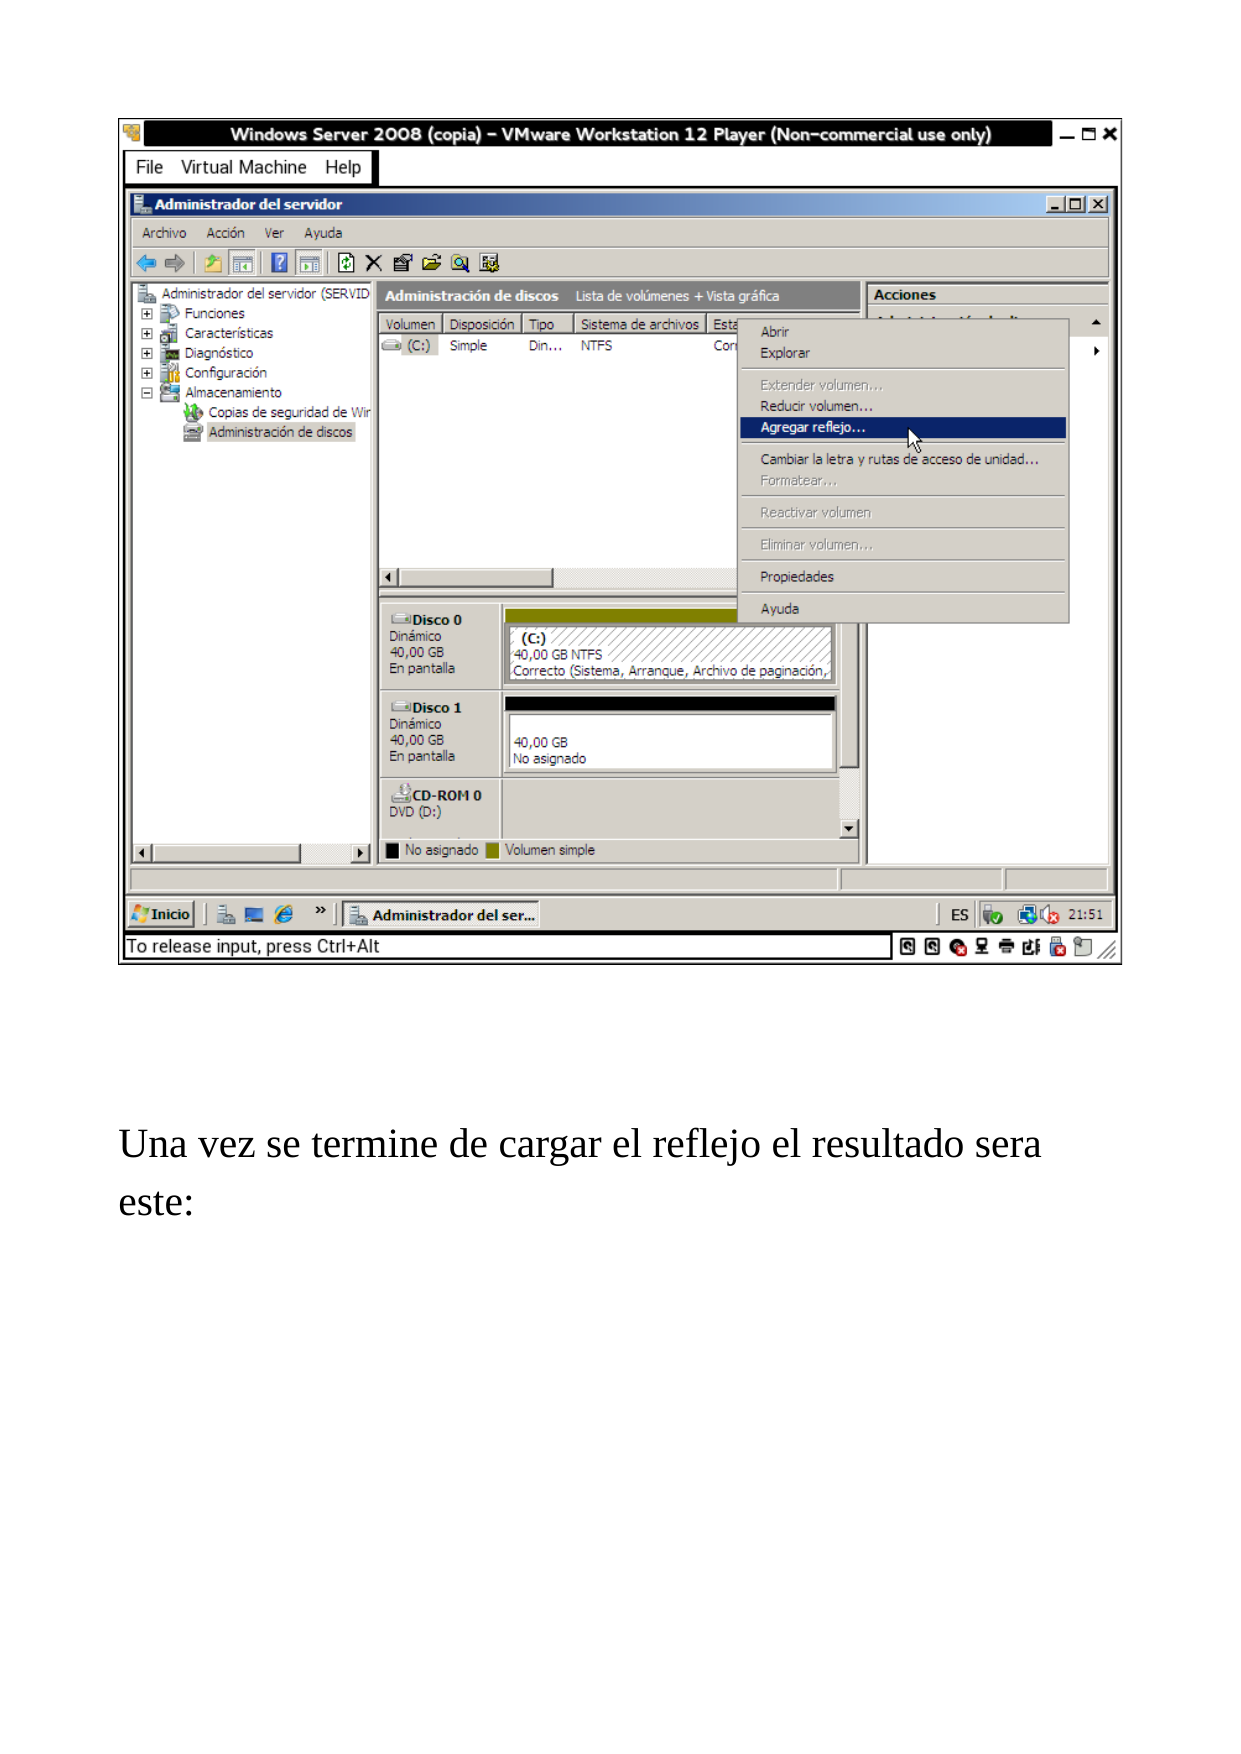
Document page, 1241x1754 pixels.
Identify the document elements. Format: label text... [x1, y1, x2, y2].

picture [118, 118, 1123, 965]
text Una vez se termine de cargar el reflejo el resultado sera este: [118, 1119, 1122, 1224]
